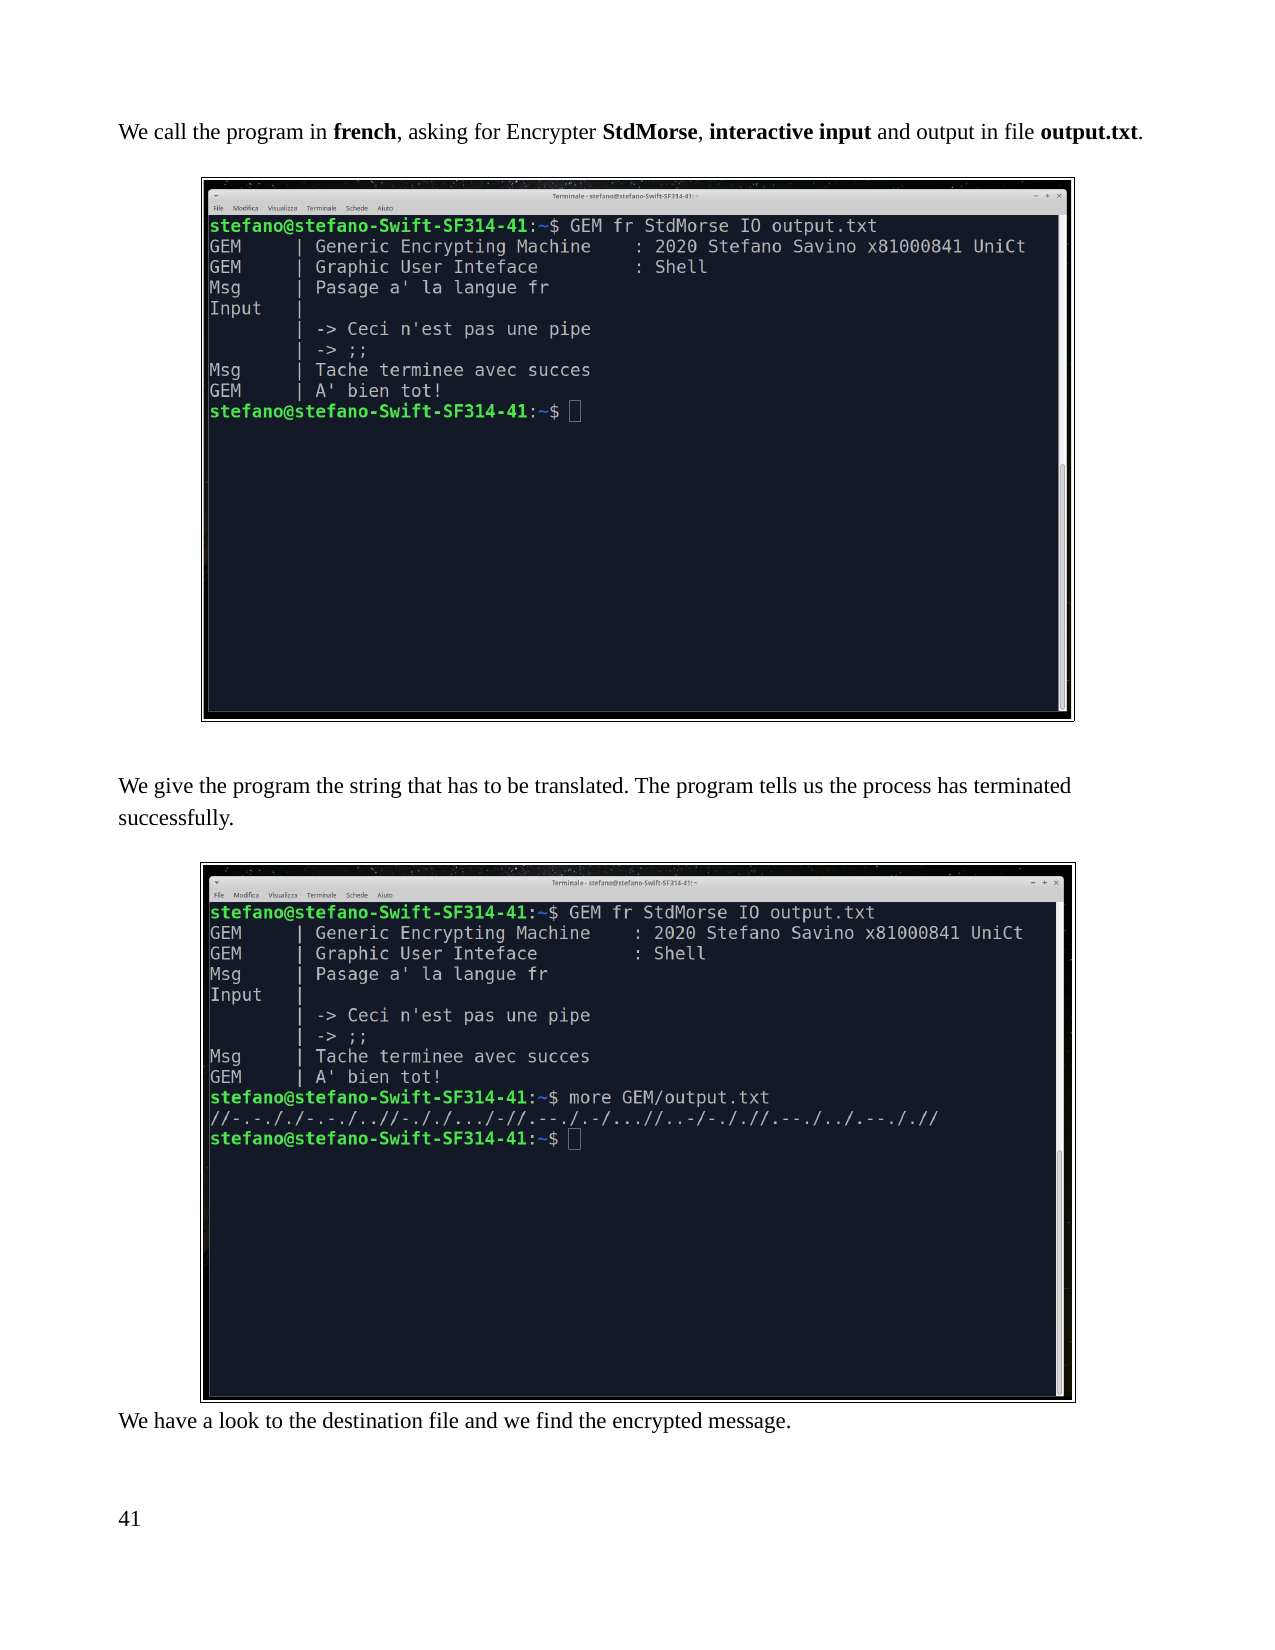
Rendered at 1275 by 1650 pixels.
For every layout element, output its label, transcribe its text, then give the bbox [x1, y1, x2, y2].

text We have a look to the destination file and we find the encrypted message. [118, 850, 1157, 1434]
text We call the program in french, asking for Encrypter StdMorse, interactive input and output in file output.txt. [118, 118, 1157, 144]
text We give the program the string that has to be translated. The program tells us the process has terminated successfully. [118, 773, 1157, 831]
picture [1059, 865, 1072, 1400]
picture [1055, 180, 1072, 719]
